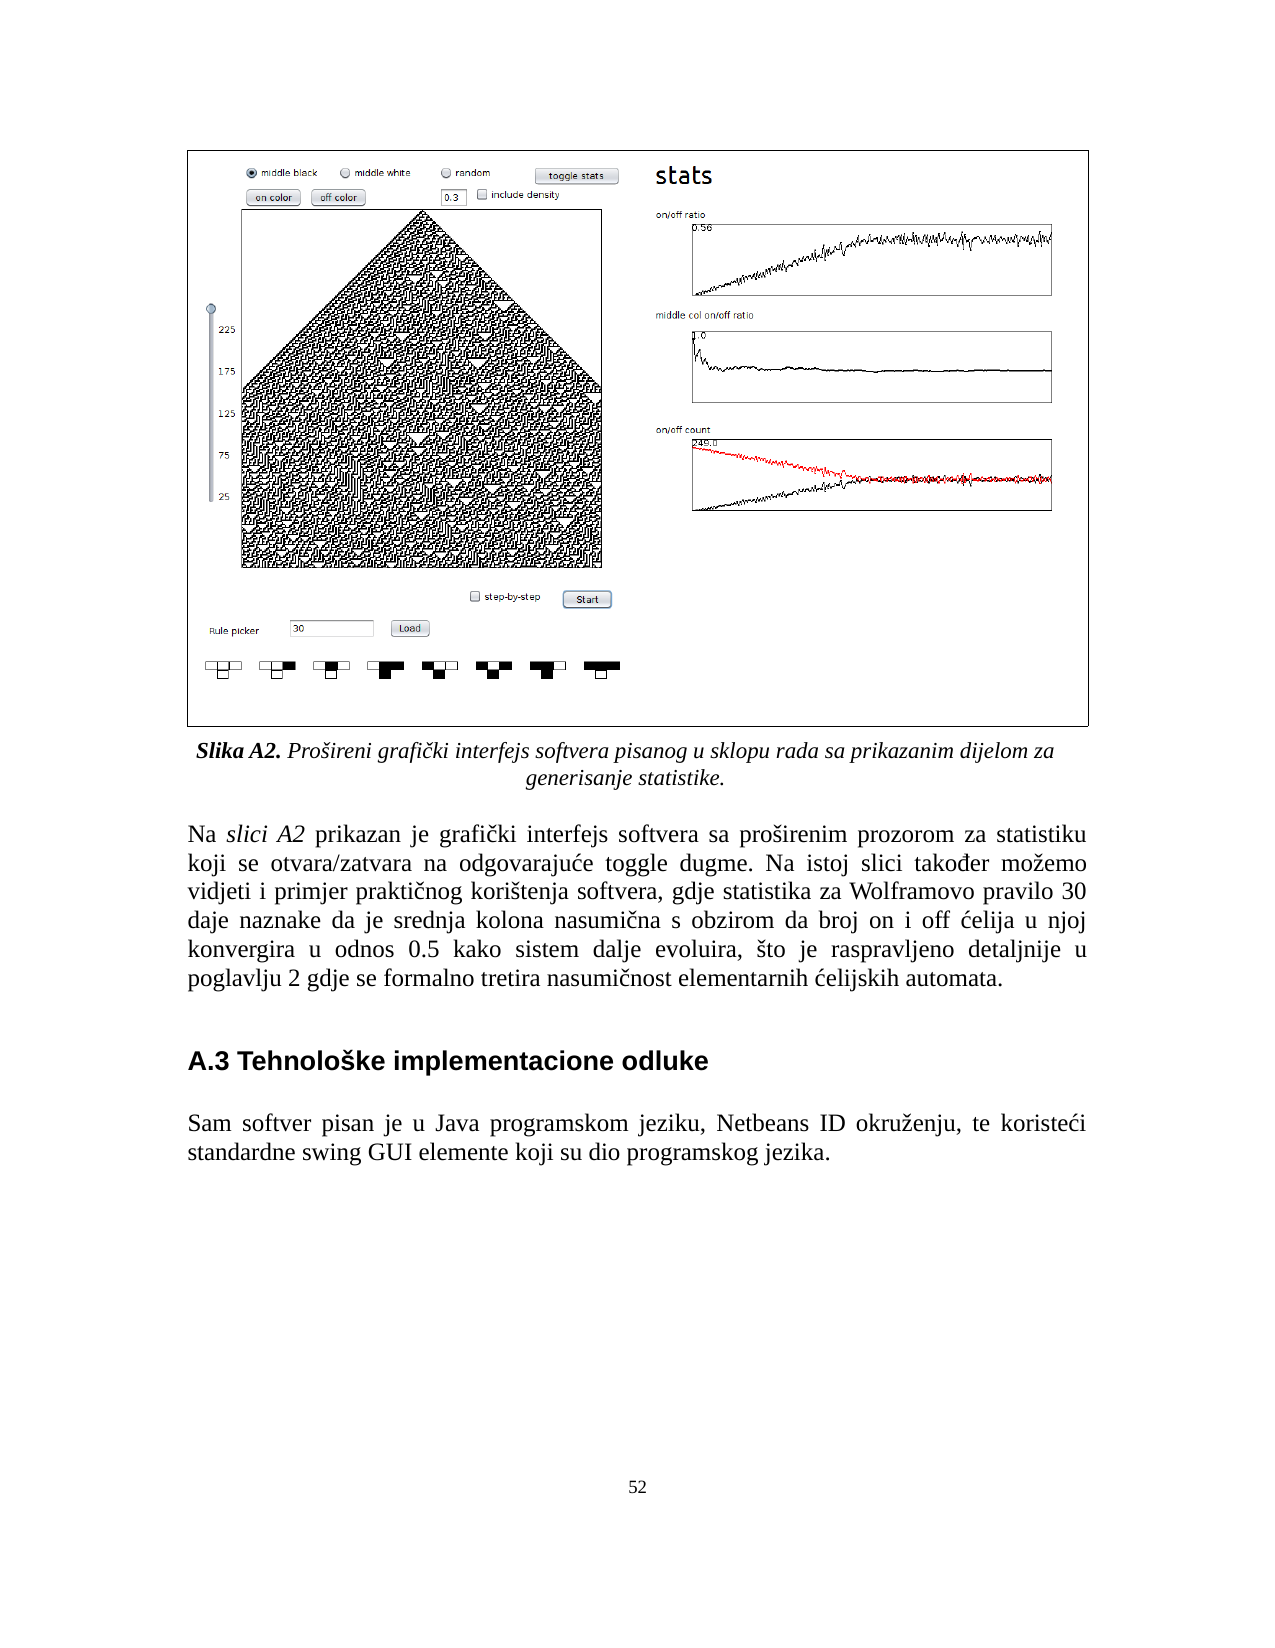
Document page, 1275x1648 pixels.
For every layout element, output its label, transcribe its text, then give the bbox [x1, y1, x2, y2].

text Sam softver pisan je u Java programskom jeziku, Netbeans ID okruženju, te koristeći standardne swing GUI elemente koji su dio programskog jezika. [187, 1108, 1088, 1165]
text Slika A2. Prošireni grafički interfejs softvera pisanog u sklopu rada sa prikazanim dijelom za generisanje statistike. [177, 737, 1077, 790]
picture [190, 153, 1085, 723]
text Na slici A2 prikazan je grafički interfejs softvera sa proširenim prozorom za statistiku koji se otvara/zatvara na odgovarajuće toggle dugme. Na istoj slici također možemo vidjeti i primjer praktičnog korištenja softvera, gdje statistika za Wolframovo pravilo 30 daje naznake da je srednja kolona nasumična s obzirom da broj on i off ćelija u njoj konvergira u odnos 0.5 kako sistem dalje evoluira, što je raspravljeno detaljnije u poglavlju 2 gdje se formalno tretira nasumičnost elementarnih ćelijskih automata. [187, 819, 1088, 991]
subtitle A.3 Tehnološke implementacione odluke [187, 1045, 1088, 1076]
